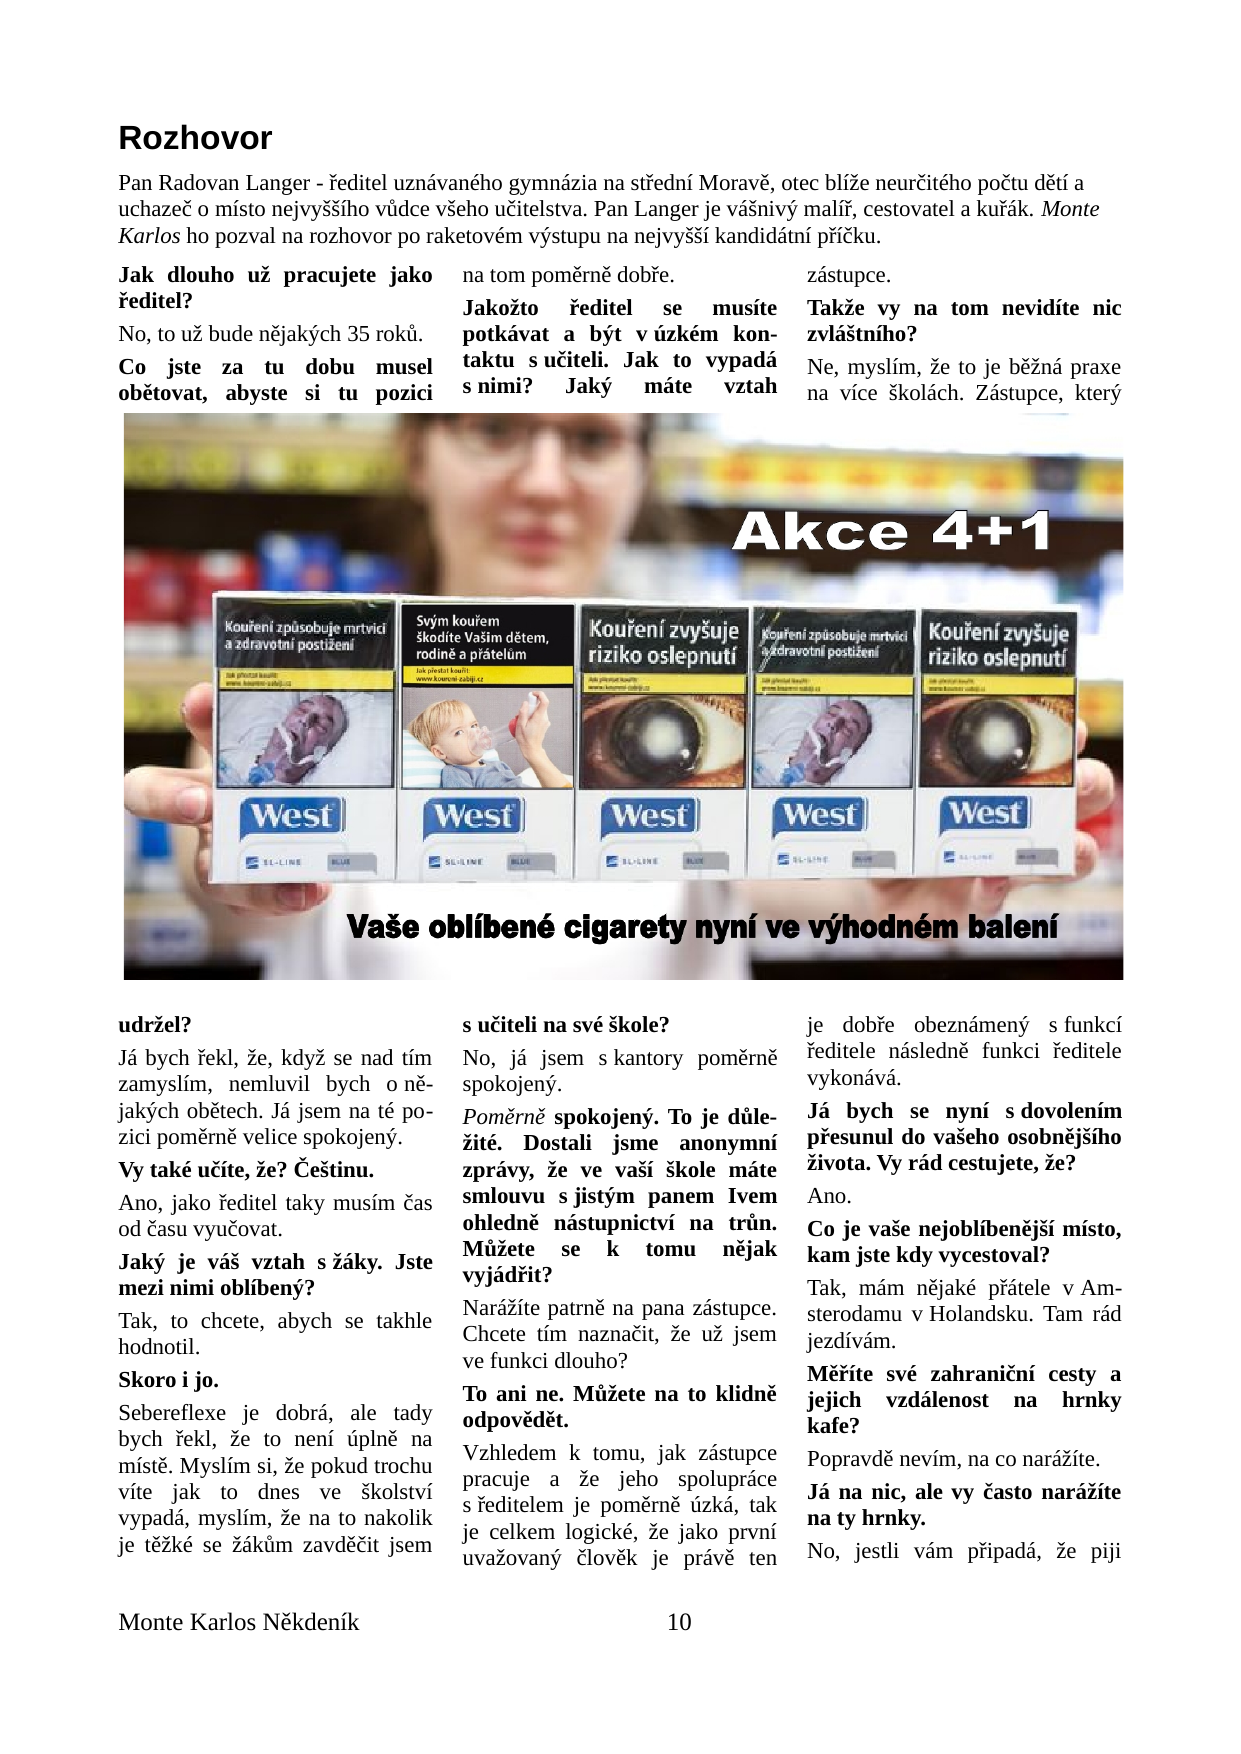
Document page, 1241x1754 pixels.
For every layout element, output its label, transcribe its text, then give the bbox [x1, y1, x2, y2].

text Já bych řekl, že, když se nad tím zamyslím, nemluvil bych o ně­jakých obětech. Já jsem na té po­zici poměrně velice spokojený. [118, 1044, 433, 1149]
text Já bych se nyní s dovolením přesunul do vašeho osobnějšího života. Vy rád cestujete, že? [807, 1097, 1122, 1176]
text Takže vy na tom nevidíte nic zvláštního? [807, 293, 1122, 346]
text No, já jsem s kantory poměrně spokojený. [462, 1044, 777, 1097]
text Jaký je váš vztah s žáky. Jste mezi nimi oblíbený? [118, 1248, 433, 1301]
text je dobře obeznámený s funkcí ředitele následně funkci ředitele vykonává. [807, 972, 1122, 1090]
text Poměrně spokojený. To je důle-žité. Dostali jsme anonymní zprávy, že ve vaší škole máte smlouvu s jistým panem Ivem ohledně nástupnictví na trůn. Můžete se k tomu nějak vyjádřit? [462, 1103, 777, 1288]
text No, jestli vám připadá, že piji [807, 1537, 1122, 1563]
text Jakožto ředitel se musíte potkávat a být v úzkém kon­taktu s učiteli. Jak to vypadá s nimi? Jaký máte vztah [462, 293, 777, 413]
text Ne, myslím, že to je běžná praxe na více školách. Zástupce, který [807, 353, 1122, 413]
text Ano. [807, 1182, 1122, 1208]
text zástupce. [807, 261, 1122, 287]
text Co jste za tu dobu musel obětovat, abyste si tu pozici udržel? [118, 353, 433, 1037]
text Skoro i jo. [118, 1366, 433, 1392]
picture [123, 413, 1124, 972]
text Vy také učíte, že? Češtinu. [118, 1156, 433, 1182]
text Co je vaše nejoblíbenější místo, kam jste kdy vycestoval? [807, 1215, 1122, 1268]
text Pan Radovan Langer - ředitel uznávaného gymnázia na střední Moravě, otec blíže neurčitého počtu dětí a uchazeč o místo nejvyššího vůdce všeho učitelstva. Pan Langer je vášnivý malíř, cestovatel a kuřák. Monte Karlos ho pozval na rozhovor po raketovém výstupu na nejvyšší kandidátní příčku. [118, 169, 1122, 248]
subtitle Rozhovor [118, 118, 1122, 157]
text Měříte své zahraniční cesty a jejich vzdálenost na hrnky kafe? [807, 1360, 1122, 1439]
text Tak, mám nějaké přátele v Am­sterodamu v Holandsku. Tam rád jezdívám. [807, 1274, 1122, 1353]
text na tom poměrně dobře. [462, 261, 777, 287]
text Tak, to chcete, abych se takhle hodnotil. [118, 1307, 433, 1360]
text Jak dlouho už pracujete jako ředitel? [118, 261, 433, 313]
text Popravdě nevím, na co narážíte. [807, 1445, 1122, 1472]
text To ani ne. Můžete na to klidně odpovědět. [462, 1379, 777, 1432]
text s učiteli na své škole? [462, 972, 777, 1037]
text Sebereflexe je dobrá, ale tady bych řekl, že to není úplně na místě. Myslím si, že pokud trochu víte jak to dnes ve školství vypadá, myslím, že na to nakolik je těžké se žákům zavděčit jsem [118, 1399, 433, 1557]
text Ano, jako ředitel taky musím čas od času vyučovat. [118, 1189, 433, 1241]
text Já na nic, ale vy často narážíte na ty hrnky. [807, 1478, 1122, 1531]
text No, to už bude nějakých 35 roků. [118, 320, 433, 346]
text Vzhledem k tomu, jak zástupce pracuje a že jeho spolupráce s ředitelem je poměrně úzká, tak je celkem logické, že jako první uvažovaný člověk je právě ten [462, 1439, 777, 1571]
text Narážíte patrně na pana zástupce. Chcete tím naznačit, že už jsem ve funkci dlouho? [462, 1294, 777, 1373]
